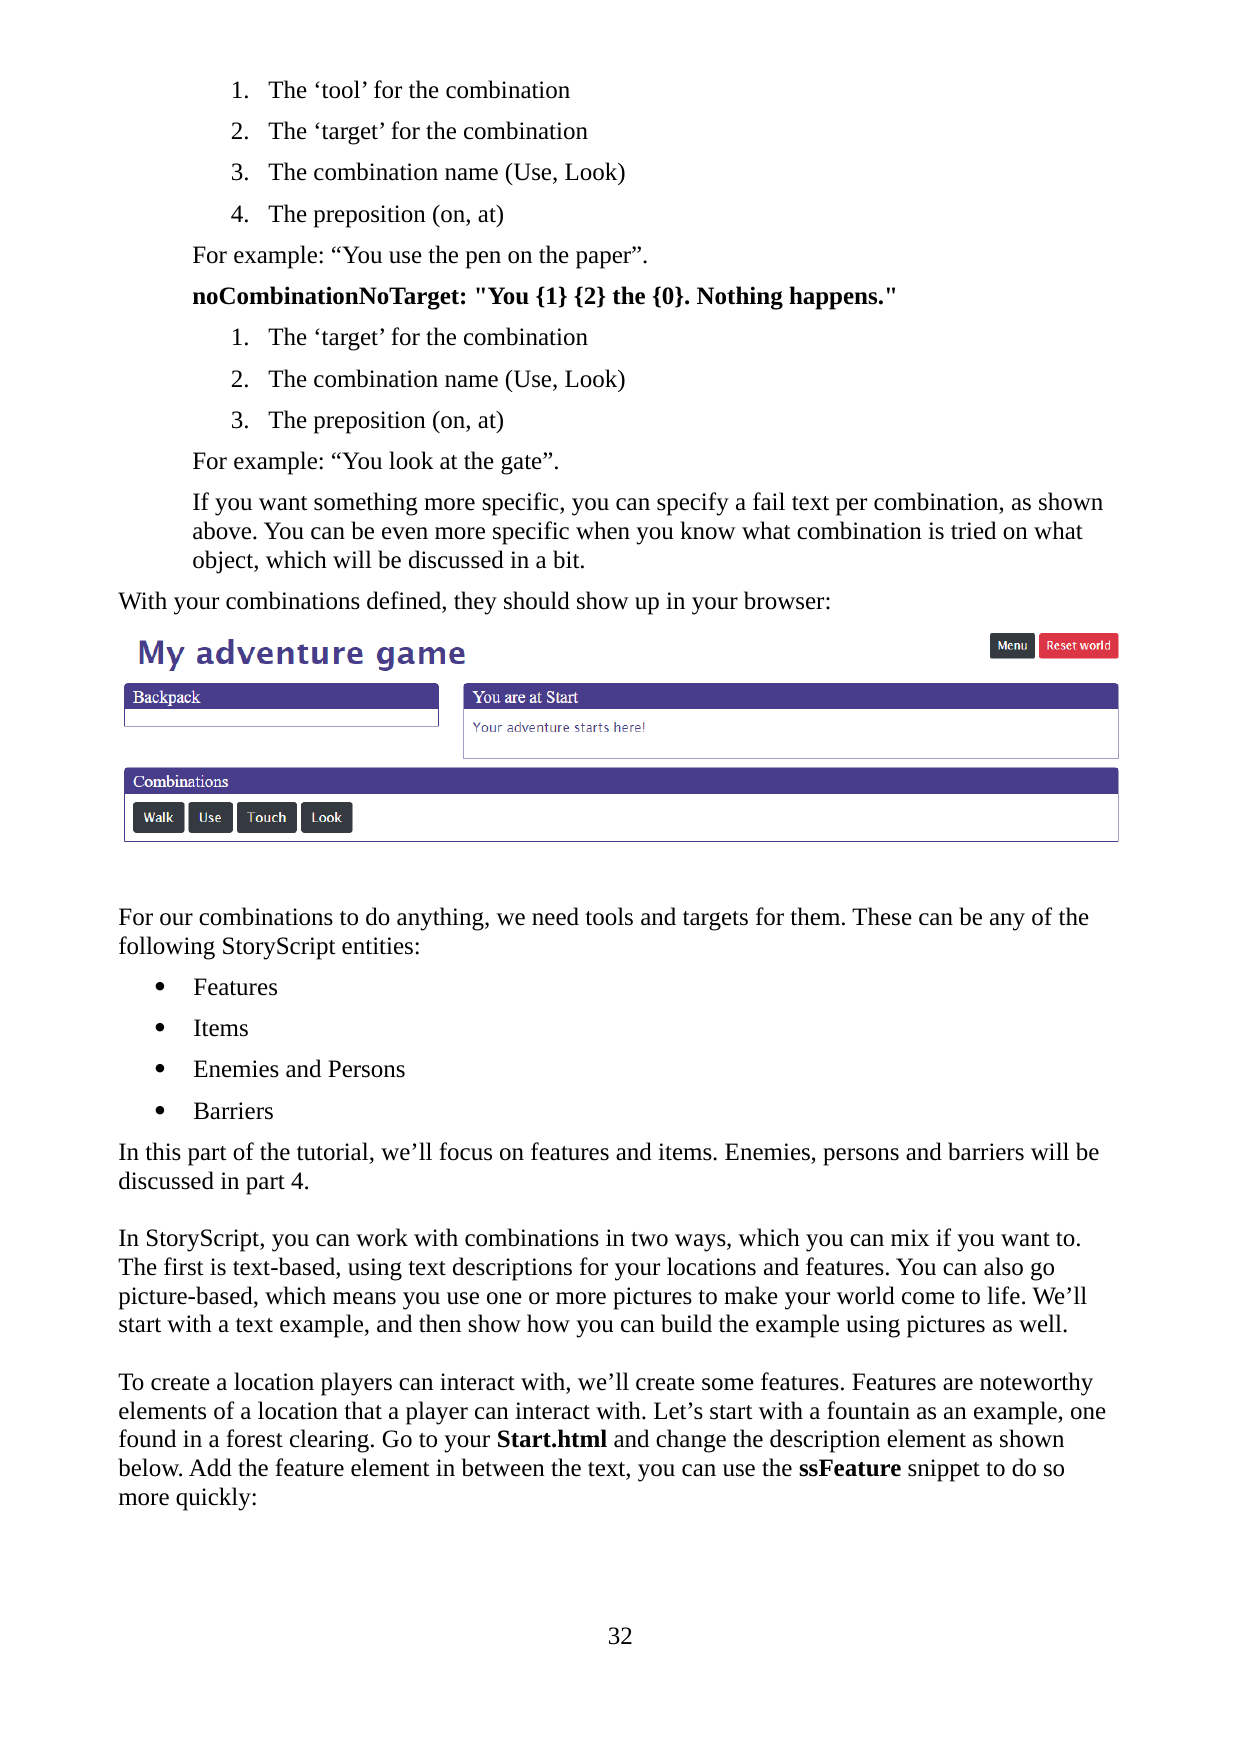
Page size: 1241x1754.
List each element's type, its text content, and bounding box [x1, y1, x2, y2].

text For example: “You look at the gate”. [192, 446, 1122, 475]
list The preposition (on, at) [231, 405, 1122, 434]
text For our combinations to do anything, we need tools and targets for them. These can be any of the following StoryScript entities: [118, 902, 1122, 959]
text For example: “You use the pen on the paper”. [192, 240, 1122, 269]
text In StoryScript, you can work with combinations in two ways, which you can mix if you want to. The first is text-based, using text descriptions for your locations and features. You can also go picture-based, which means you use one or more pictures to make your world come to life. We’ll start with a text example, and then show how you can build the example using pictures as well. [118, 1223, 1122, 1338]
list The combination name (Use, Look) [231, 157, 1122, 186]
text With your combinations defined, they should show up in your browser: [118, 586, 1122, 615]
list Items [156, 1013, 1122, 1042]
text noCombinationNoTarget: "You {1} {2} the {0}. Nothing happens." [192, 281, 1122, 310]
text To create a location players can interact with, we’ll create some features. Features are noteworthy elements of a location that a player can interact with. Let’s start with a fountain as an example, one found in a forest clearing. Go to your Start.html and change the description element as shown below. Add the feature element in between the text, you can use the ssFeature snippet to do so more quickly: [118, 1367, 1122, 1511]
text If you want something more specific, you can specify a fail text per combination, as shown above. You can be even more specific when you know what combination is tried on what object, which will be discussed in a bit. [192, 487, 1122, 574]
list Features [156, 972, 1122, 1001]
list The preposition (on, at) [231, 199, 1122, 227]
list The combination name (Use, Look) [231, 364, 1122, 392]
list The ‘tool’ for the combination [231, 75, 1122, 104]
list The ‘target’ for the combination [231, 116, 1122, 145]
list Enemies and Persons [156, 1054, 1122, 1083]
text In this part of the tutorial, we’ll focus on features and items. Enemies, persons and barriers will be discussed in part 4. [118, 1137, 1122, 1194]
list The ‘target’ for the combination [231, 322, 1122, 351]
list Barriers [156, 1096, 1122, 1124]
